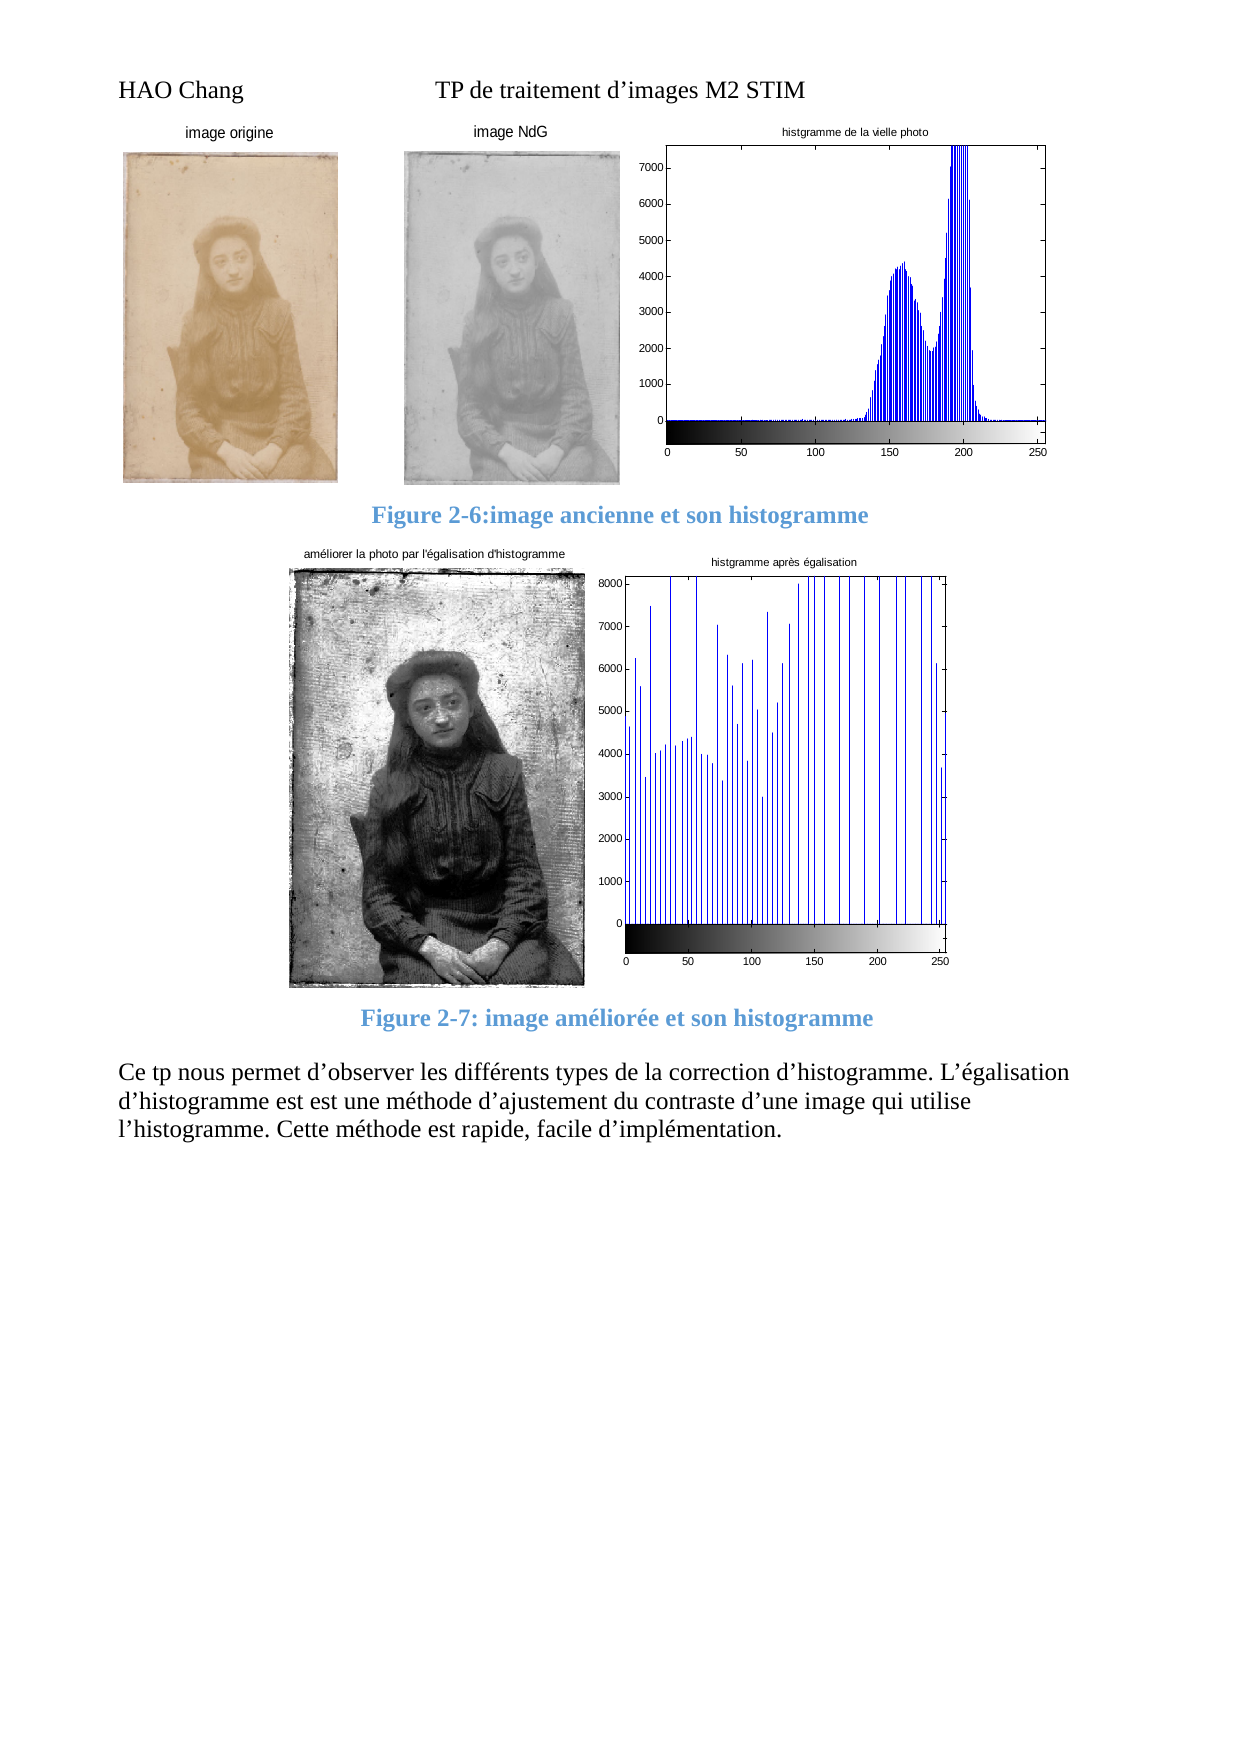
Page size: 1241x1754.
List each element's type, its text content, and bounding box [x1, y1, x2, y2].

text Figure 2-7: image améliorée et son histogramme [118, 1003, 1122, 1032]
text Ce tp nous permet d’observer les différents types de la correction d’histogramme. L’égalisation d’histogramme est est une méthode d’ajustement du contraste d’une image qui utilise l’histogramme. Cette méthode est rapide, facile d’implémentation. [118, 1057, 1122, 1143]
text Figure 2-6:image ancienne et son histogramme [118, 500, 1122, 529]
